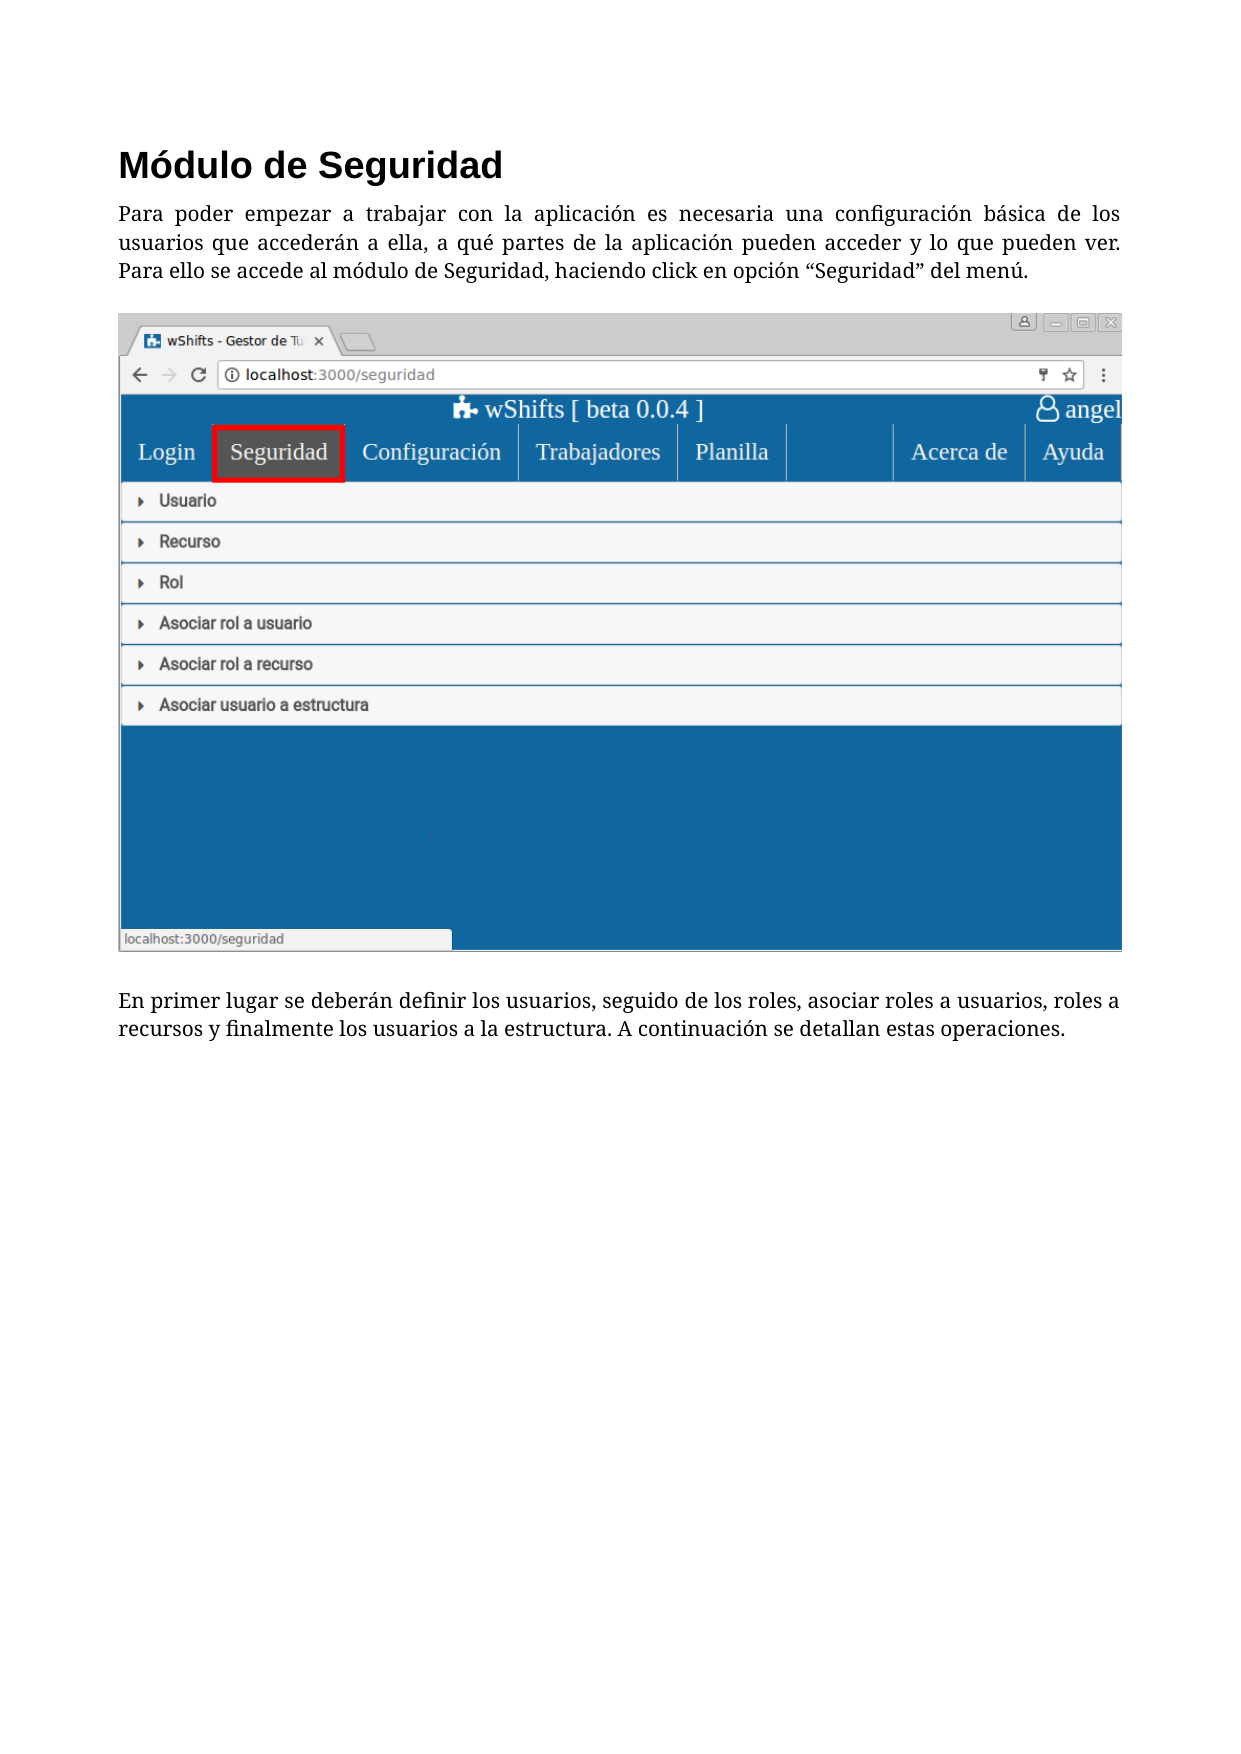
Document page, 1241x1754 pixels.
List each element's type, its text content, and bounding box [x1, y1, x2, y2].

subtitle Módulo de Seguridad [118, 143, 1122, 187]
text Para poder empezar a trabajar con la aplicación es necesaria una configuración básica de los usuarios que accederán a ella, a qué partes de la aplicación pueden acceder y lo que pueden ver. Para ello se accede al módulo de Seguridad, haciendo click en opción “Seguridad” del menú. [118, 199, 1122, 284]
text En primer lugar se deberán definir los usuarios, seguido de los roles, asociar roles a usuarios, roles a recursos y finalmente los usuarios a la estructura. A continuación se detallan estas operaciones. [118, 986, 1122, 1043]
picture [118, 313, 1123, 952]
